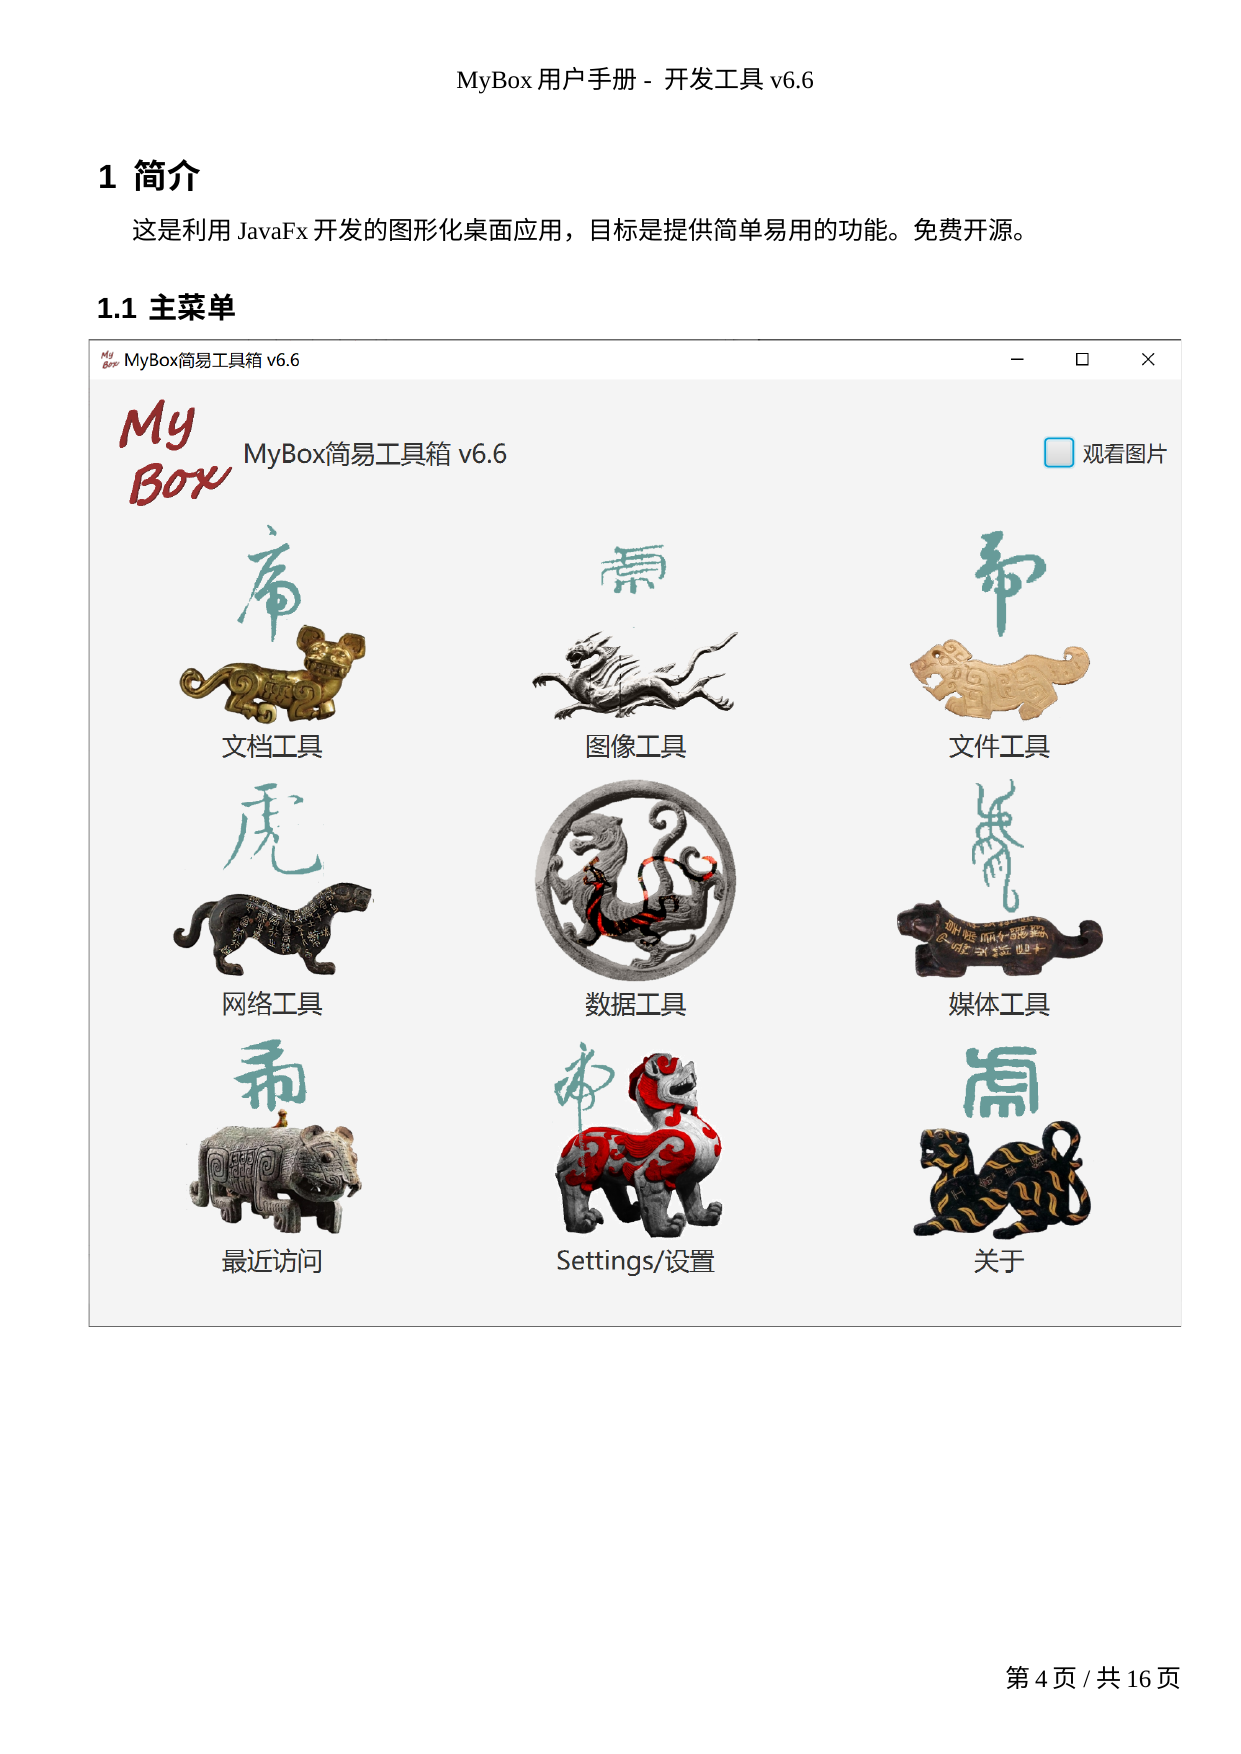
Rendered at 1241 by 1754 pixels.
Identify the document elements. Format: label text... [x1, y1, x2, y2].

text 这是利用JavaFx开发的图形化桌面应用，目标是提供简单易用的功能。免费开源。 [88, 211, 1181, 247]
picture [88, 339, 1182, 1327]
subtitle 简介 [88, 150, 1181, 198]
subtitle 主菜单 [88, 284, 1181, 327]
